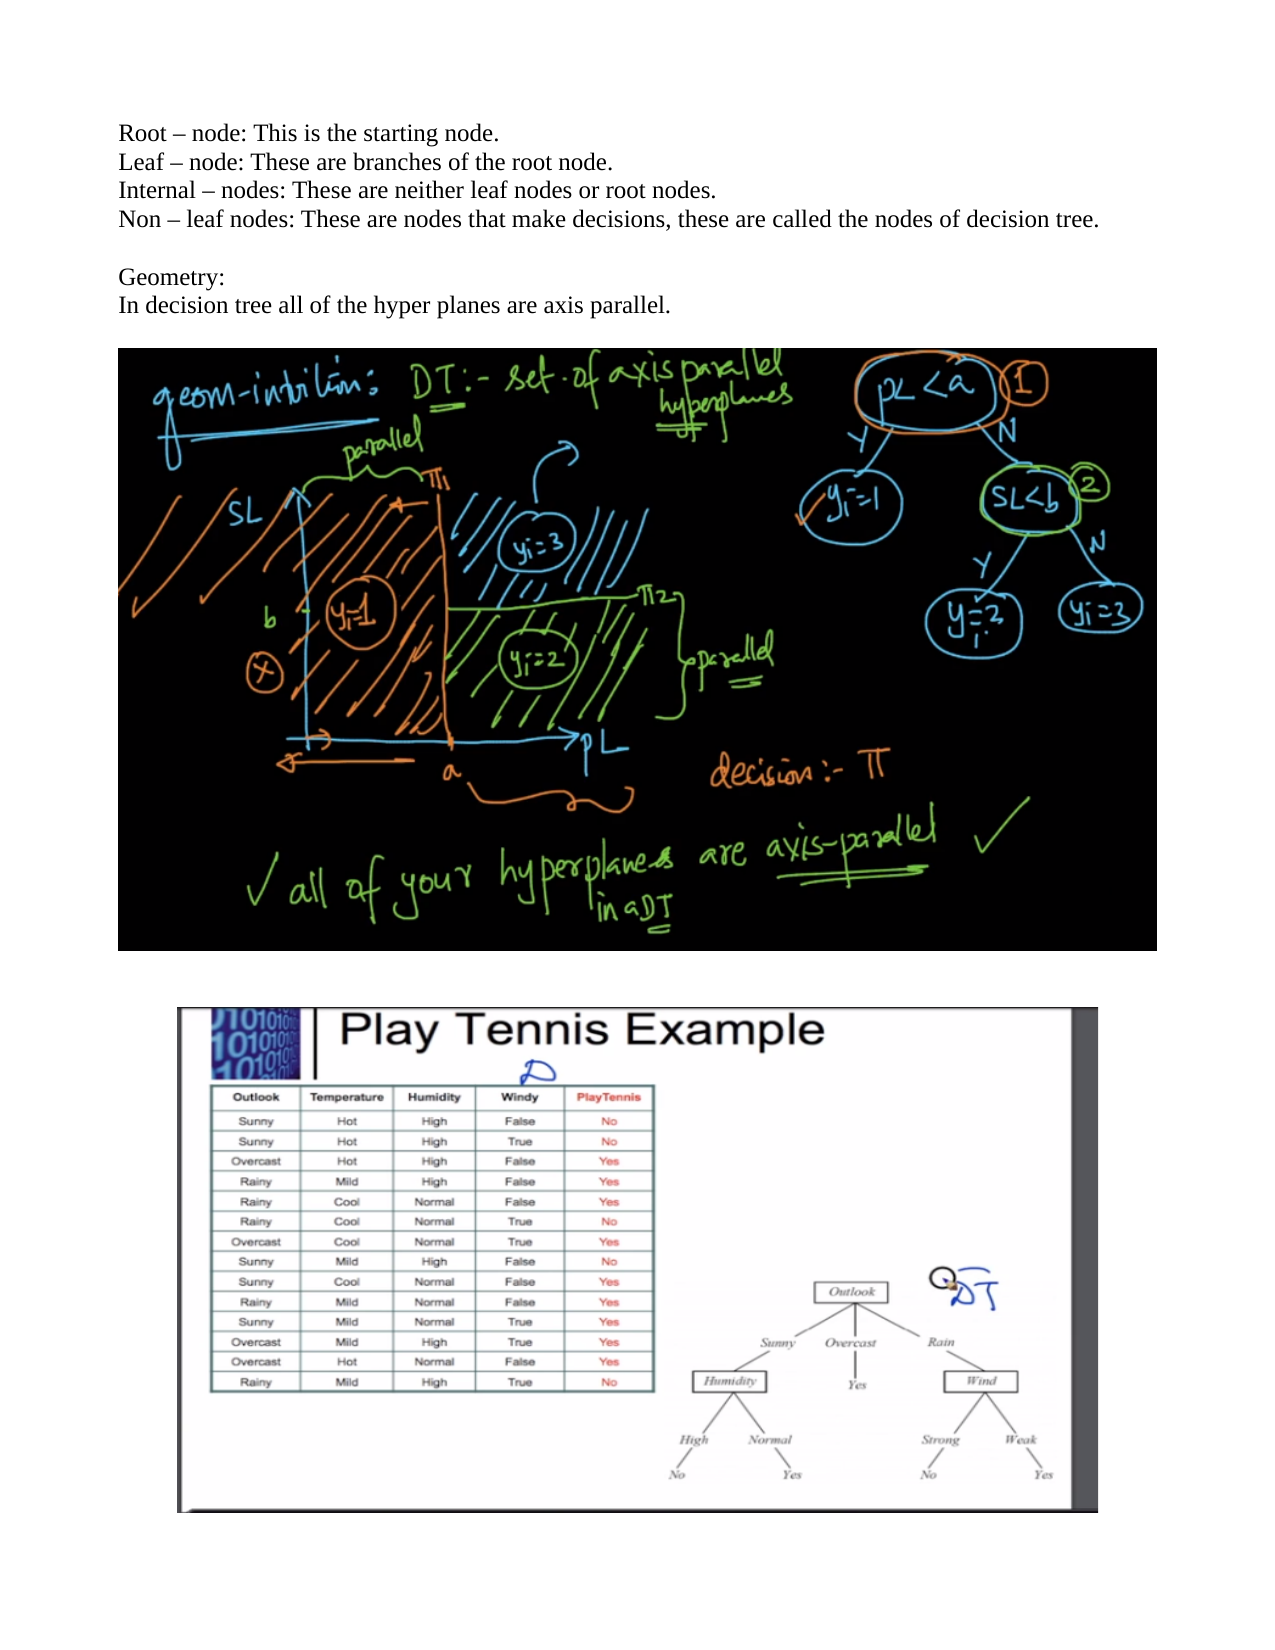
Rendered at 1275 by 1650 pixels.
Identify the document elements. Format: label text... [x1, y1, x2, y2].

text Non – leaf nodes: These are nodes that make decisions, these are called the nodes of decision tree. [118, 204, 1157, 233]
text In decision tree all of the hyper planes are axis parallel. [118, 291, 1157, 319]
text Internal – nodes: These are neither leaf nodes or root nodes. [118, 176, 1157, 204]
picture [177, 1007, 1099, 1513]
text Geometry: [118, 262, 1157, 291]
text Leaf – node: These are branches of the root node. [118, 147, 1157, 176]
picture [118, 348, 1157, 951]
text Root – node: This is the starting node. [118, 118, 1157, 147]
